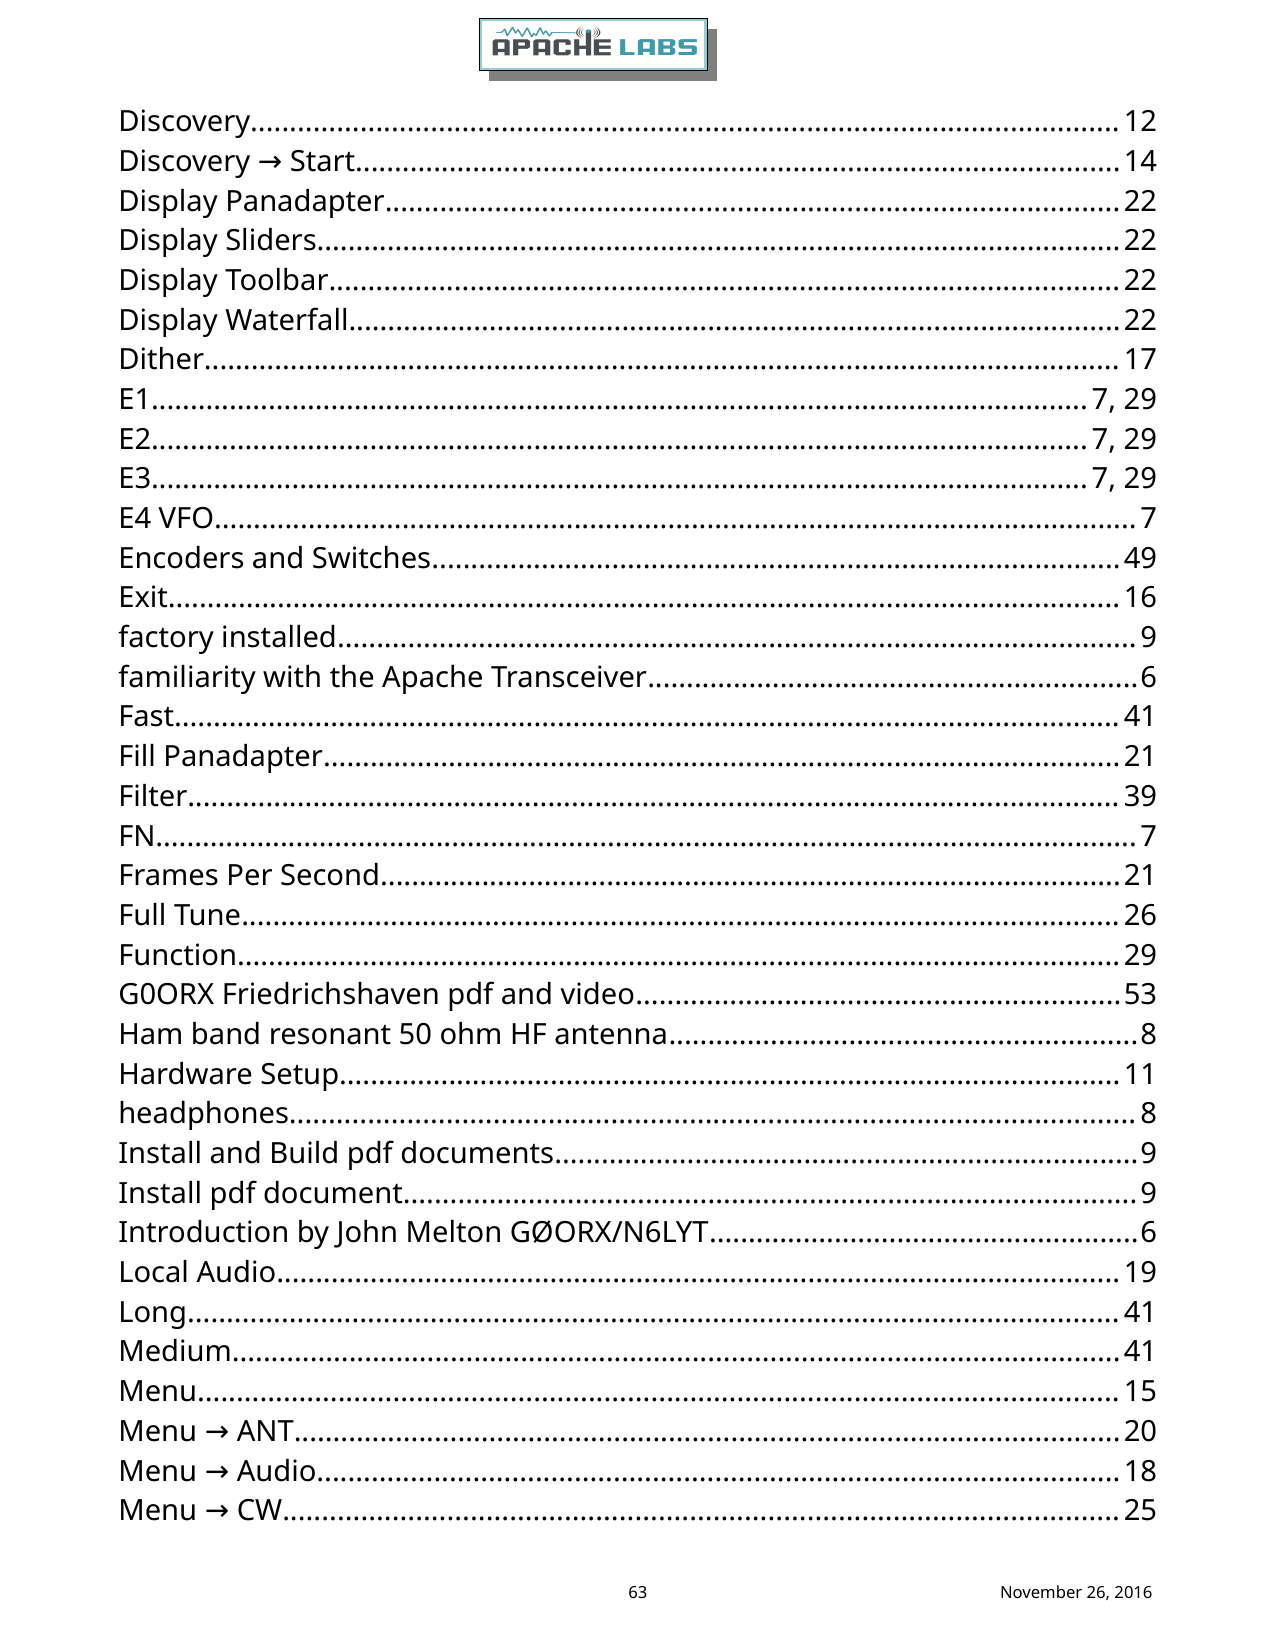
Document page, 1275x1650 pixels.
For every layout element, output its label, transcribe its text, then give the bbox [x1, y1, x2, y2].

text Discovery → Start 14 [118, 140, 1157, 180]
text G0ORX Friedrichshaven pdf and video 53 [118, 973, 1157, 1013]
text Long 41 [118, 1291, 1157, 1331]
text Fill Panadapter 21 [118, 735, 1157, 775]
text Introduction by John Melton GØORX/N6LYT 6 [118, 1212, 1157, 1251]
text Discovery 12 [118, 100, 1157, 140]
text E2 7, 29 [118, 418, 1157, 458]
text Menu → Audio 18 [118, 1450, 1157, 1489]
text headphones 8 [118, 1093, 1157, 1132]
text Display Toolbar 22 [118, 259, 1157, 299]
text E3 7, 29 [118, 458, 1157, 497]
text Dither 17 [118, 338, 1157, 378]
text Display Waterfall 22 [118, 299, 1157, 338]
text E4 VFO 7 [118, 497, 1157, 537]
text FN 7 [118, 815, 1157, 854]
text Menu → ANT 20 [118, 1410, 1157, 1450]
text Exit 16 [118, 577, 1157, 616]
text Install pdf document 9 [118, 1172, 1157, 1212]
text E1 7, 29 [118, 378, 1157, 418]
text Local Audio 19 [118, 1251, 1157, 1291]
text Ham band resonant 50 ohm HF antenna 8 [118, 1013, 1157, 1053]
text familiarity with the Apache Transceiver 6 [118, 656, 1157, 696]
text Fast 41 [118, 696, 1157, 735]
text Display Sliders 22 [118, 219, 1157, 259]
text Filter 39 [118, 775, 1157, 815]
text Encoders and Switches 49 [118, 537, 1157, 577]
text Frames Per Second 21 [118, 854, 1157, 894]
text factory installed 9 [118, 616, 1157, 656]
text Full Tune 26 [118, 894, 1157, 934]
text Function 29 [118, 934, 1157, 973]
text Display Panadapter 22 [118, 180, 1157, 219]
text Medium 41 [118, 1331, 1157, 1370]
text Install and Build pdf documents 9 [118, 1132, 1157, 1172]
picture [482, 21, 704, 68]
text Menu → CW 25 [118, 1489, 1157, 1529]
text Hardware Setup 11 [118, 1053, 1157, 1093]
text Menu 15 [118, 1370, 1157, 1410]
